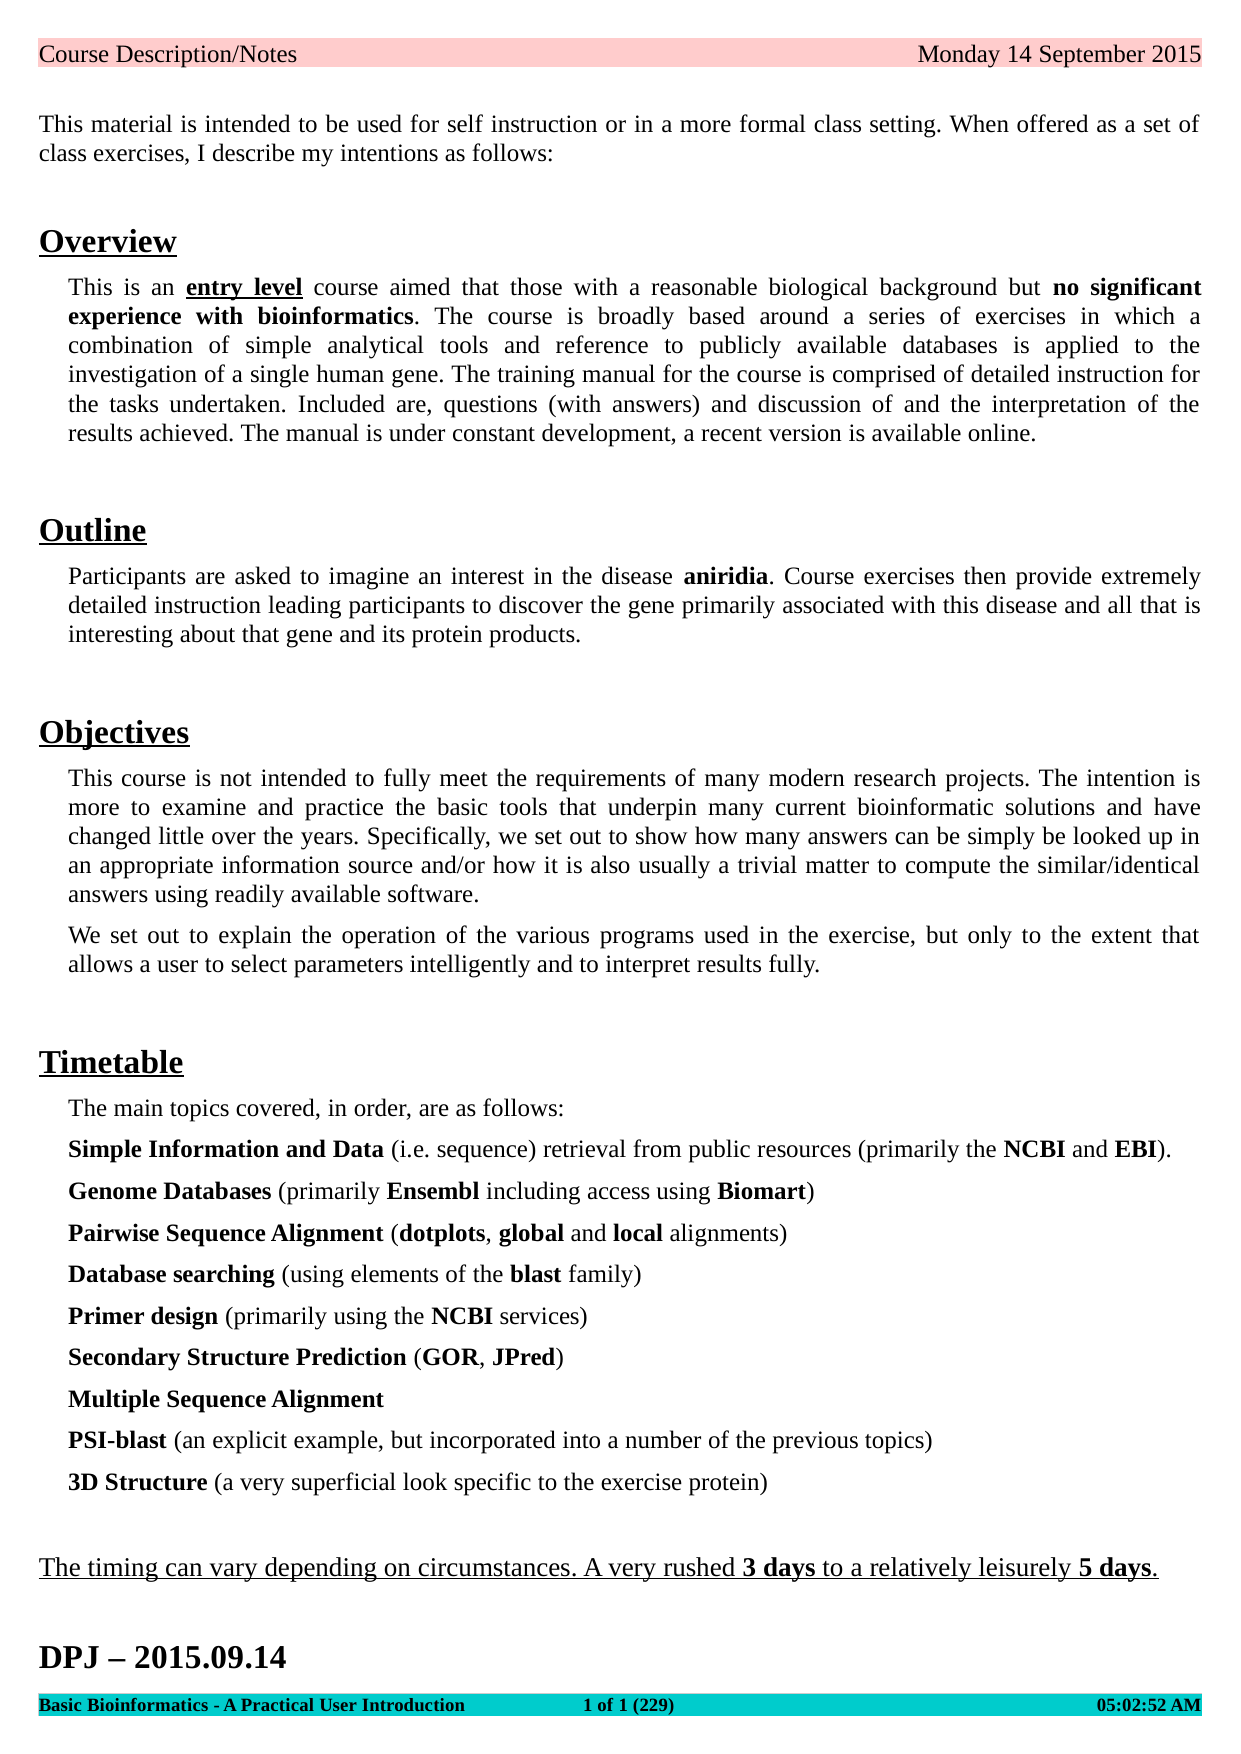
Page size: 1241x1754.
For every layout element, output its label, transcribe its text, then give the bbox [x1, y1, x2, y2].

text DPJ – 2015.09.14 [38, 1637, 1202, 1675]
text PSI-blast (an explicit example, but incorporated into a number of the previous topics) [68, 1425, 1202, 1454]
text This material is intended to be used for self instruction or in a more formal class setting. When offered as a set of class exercises, I describe my intentions as follows: [38, 109, 1202, 167]
text The timing can vary depending on circumstances. A very rushed 3 days to a relatively leisurely 5 days. [38, 1551, 1202, 1582]
text Participants are asked to imagine an interest in the disease aniridia. Course exercises then provide extremely detailed instruction leading participants to discover the gene primarily associated with this disease and all that is interesting about that gene and its protein products. [68, 561, 1202, 648]
text We set out to explain the operation of the various programs used in the exercise, but only to the extent that allows a user to select parameters intelligently and to interpret results fully. [68, 920, 1202, 978]
text Objectives [38, 712, 1202, 750]
text Genome Databases (primarily Ensembl including access using Biomart) [68, 1176, 1202, 1205]
text Multiple Sequence Alignment [68, 1384, 1202, 1413]
text Outline [38, 510, 1202, 548]
text The main topics covered, in order, are as follows: [68, 1093, 1202, 1122]
text Simple Information and Data (i.e. sequence) retrieval from public resources (primarily the NCBI and EBI). [68, 1134, 1202, 1163]
text This course is not intended to fully meet the requirements of many modern research projects. The intention is more to examine and practice the basic tools that underpin many current bioinformatic solutions and have changed little over the years. Specifically, we set out to show how many answers can be simply be looked up in an appropriate information source and/or how it is also usually a trivial matter to compute the similar/identical answers using readily available software. [68, 762, 1202, 908]
text Timetable [38, 1042, 1202, 1080]
text 3D Structure (a very superficial look specific to the exercise protein) [68, 1467, 1202, 1496]
text Primer design (primarily using the NCBI services) [68, 1301, 1202, 1330]
text Pairwise Sequence Alignment (dotplots, global and local alignments) [68, 1217, 1202, 1247]
text This is an entry level course aimed that those with a reasonable biological background but no significant experience with bioinformatics. The course is broadly based around a series of exercises in which a combination of simple analytical tools and reference to publicly available databases is applied to the investigation of a single human gene. The training manual for the course is comprised of detailed instruction for the tasks undertaken. Included are, questions (with answers) and discussion of and the interpretation of the results achieved. The manual is under constant development, a recent version is available online. [68, 272, 1202, 447]
text Overview [38, 221, 1202, 260]
text Database searching (using elements of the blast family) [68, 1259, 1202, 1288]
text Secondary Structure Prediction (GOR, JPred) [68, 1342, 1202, 1371]
